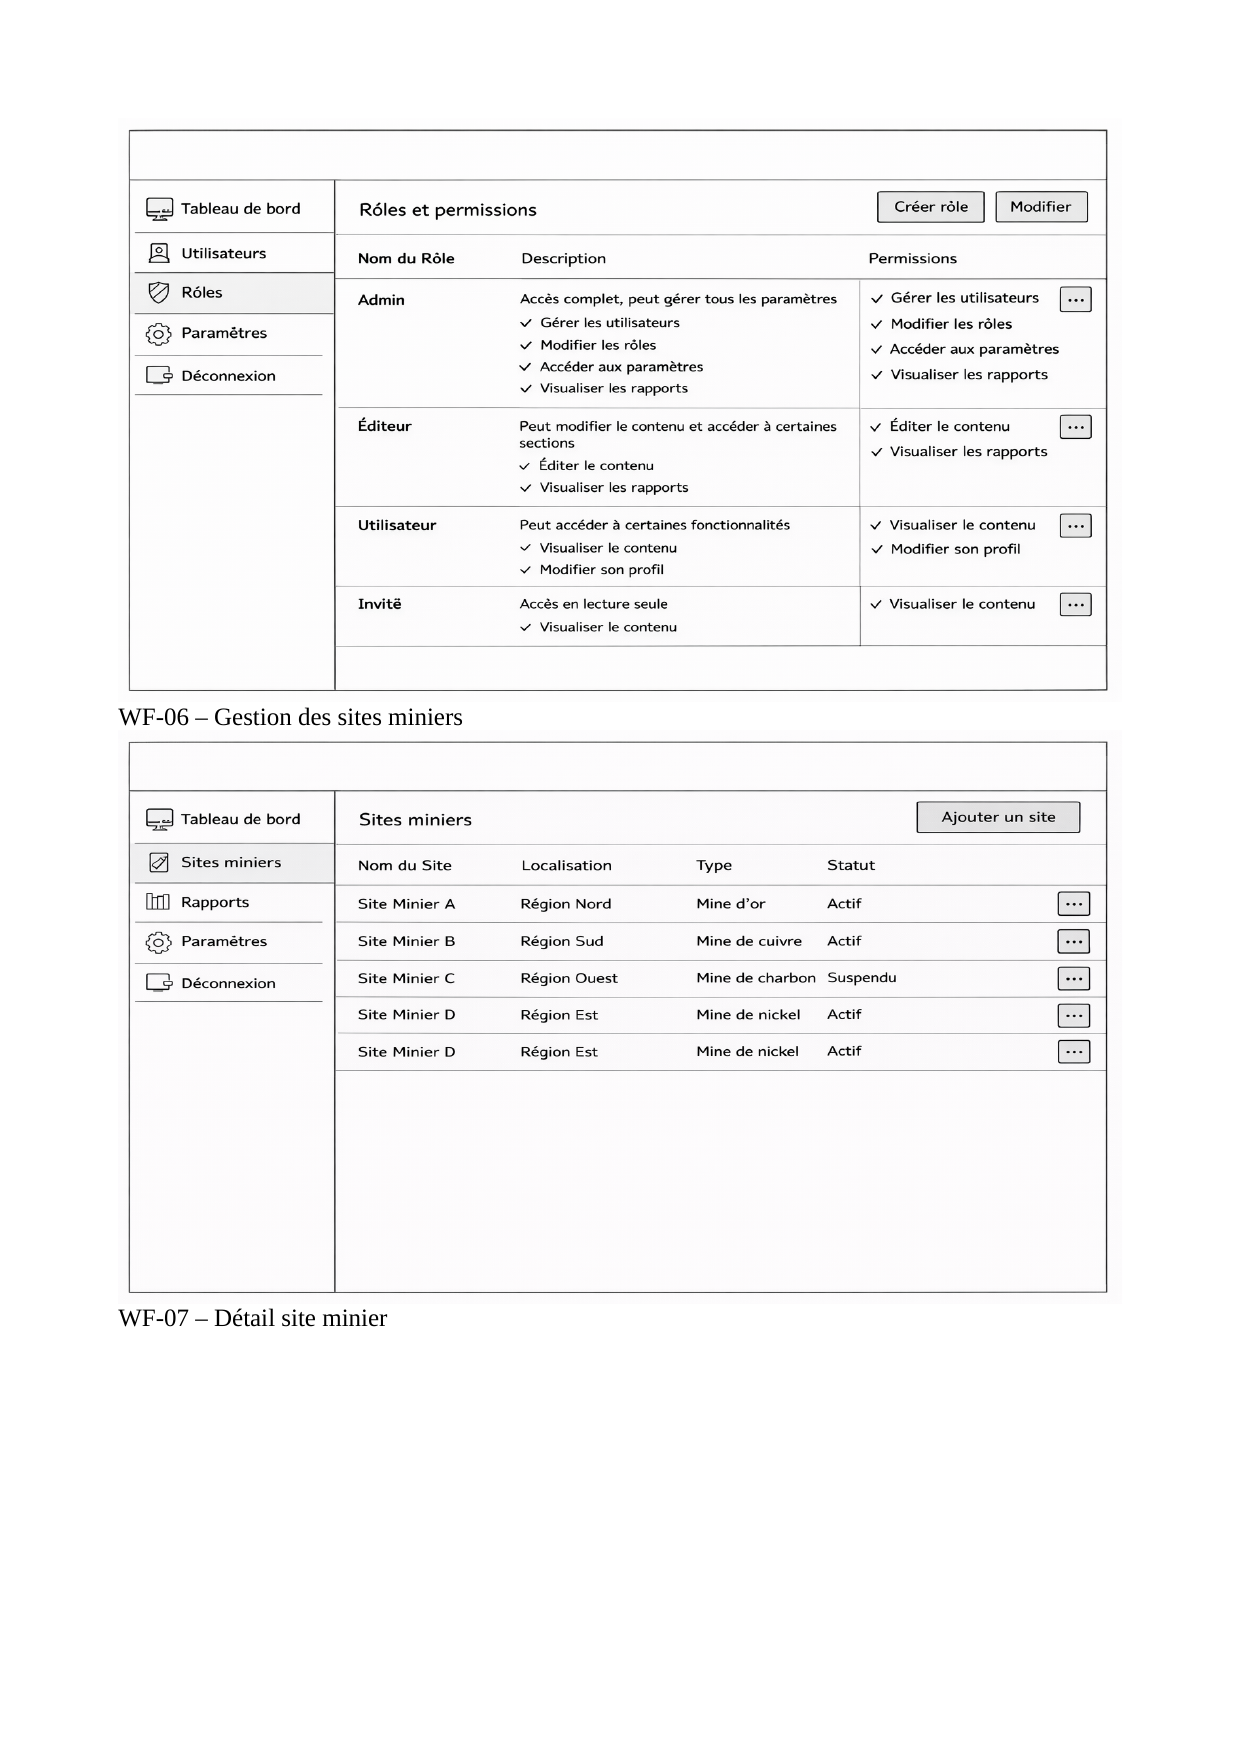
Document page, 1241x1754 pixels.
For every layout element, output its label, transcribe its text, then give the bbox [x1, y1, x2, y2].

text WF-07 – Détail site minier [118, 1304, 1122, 1332]
text WF-06 – Gestion des sites miniers [118, 702, 1122, 730]
picture [118, 730, 1123, 1304]
picture [118, 118, 1123, 702]
